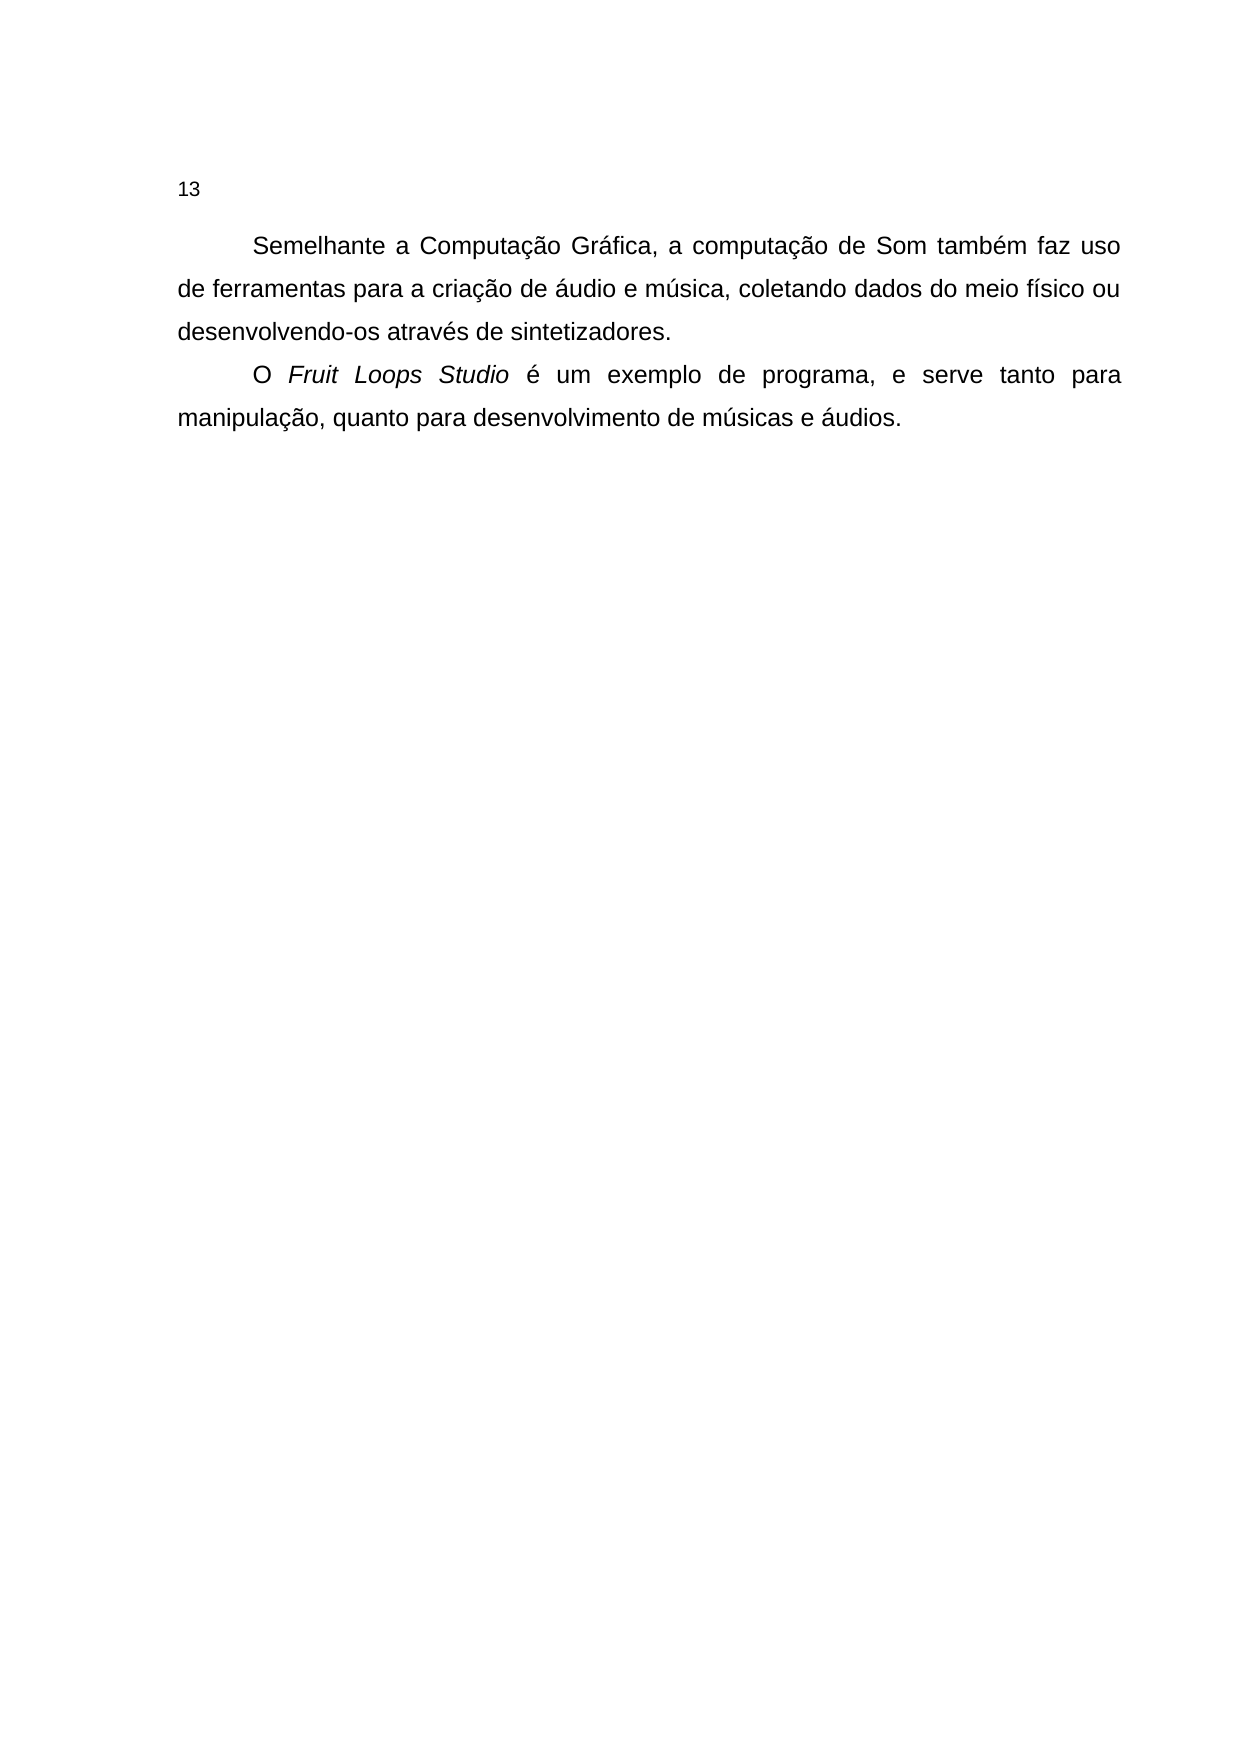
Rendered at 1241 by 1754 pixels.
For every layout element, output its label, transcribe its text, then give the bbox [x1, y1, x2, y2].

text O Fruit Loops Studio é um exemplo de programa, e serve tanto para manipulação, quanto para desenvolvimento de músicas e áudios. [177, 360, 1122, 432]
text Semelhante a Computação Gráfica, a computação de Som também faz uso de ferramentas para a criação de áudio e música, coletando dados do meio físico ou desenvolvendo-os através de sintetizadores. [177, 231, 1122, 346]
